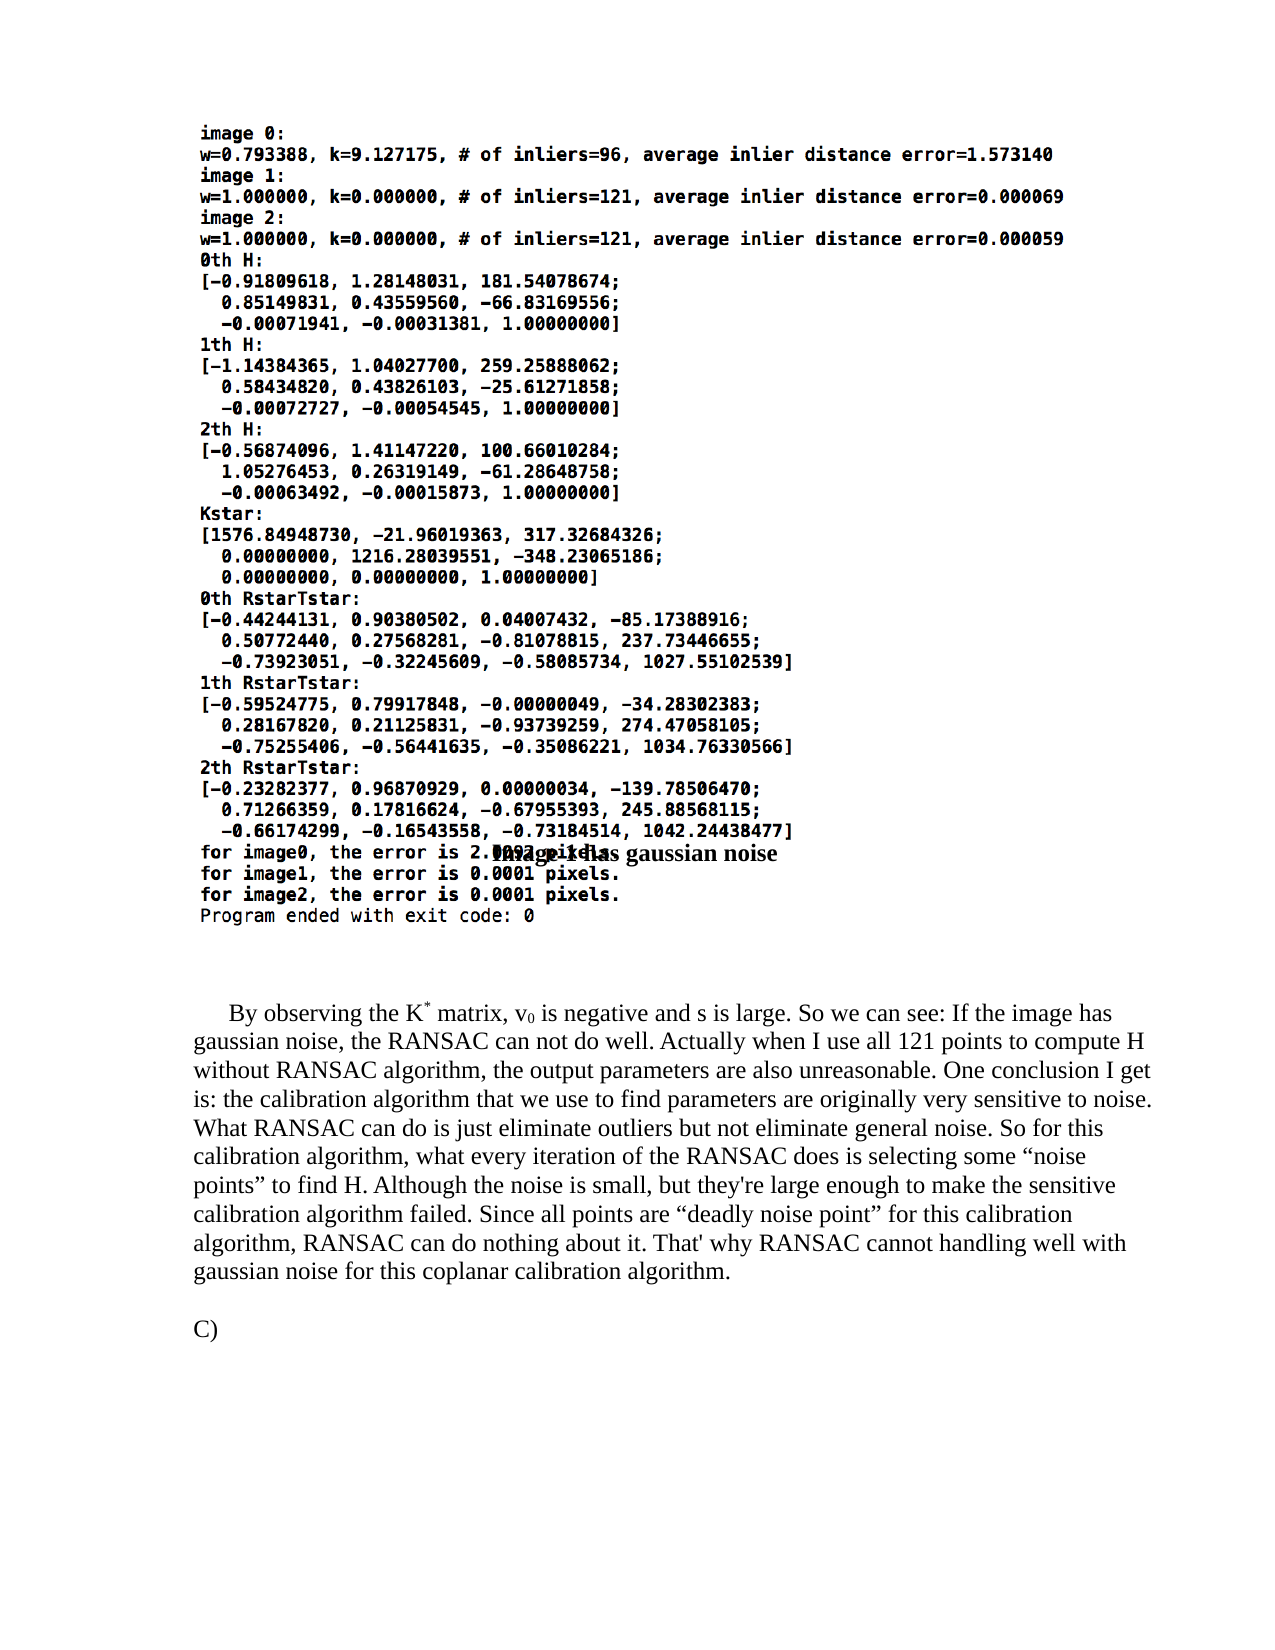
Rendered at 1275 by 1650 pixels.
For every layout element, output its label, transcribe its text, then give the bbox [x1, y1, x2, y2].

picture [193, 118, 1082, 941]
list C) [156, 1314, 1157, 1343]
list By observing the K* matrix, v0 is negative and s is large. So we can see: If the image has gaussian noise, the RANSAC can not do well. Actually when I use all 121 points to compute H without RANSAC algorithm, the output parameters are also unreasonable. One conclusion I get is: the calibration algorithm that we use to find parameters are originally very sensitive to noise. What RANSAC can do is just eliminate outliers but not eliminate general noise. So for this calibration algorithm, what every iteration of the RANSAC does is selecting some “noise points” to find H. Although the noise is small, but they're large enough to make the sensitive calibration algorithm failed. Since all points are “deadly noise point” for this calibration algorithm, RANSAC can do nothing about it. That' why RANSAC cannot handling well with gaussian noise for this coplanar calibration algorithm. [156, 998, 1157, 1285]
